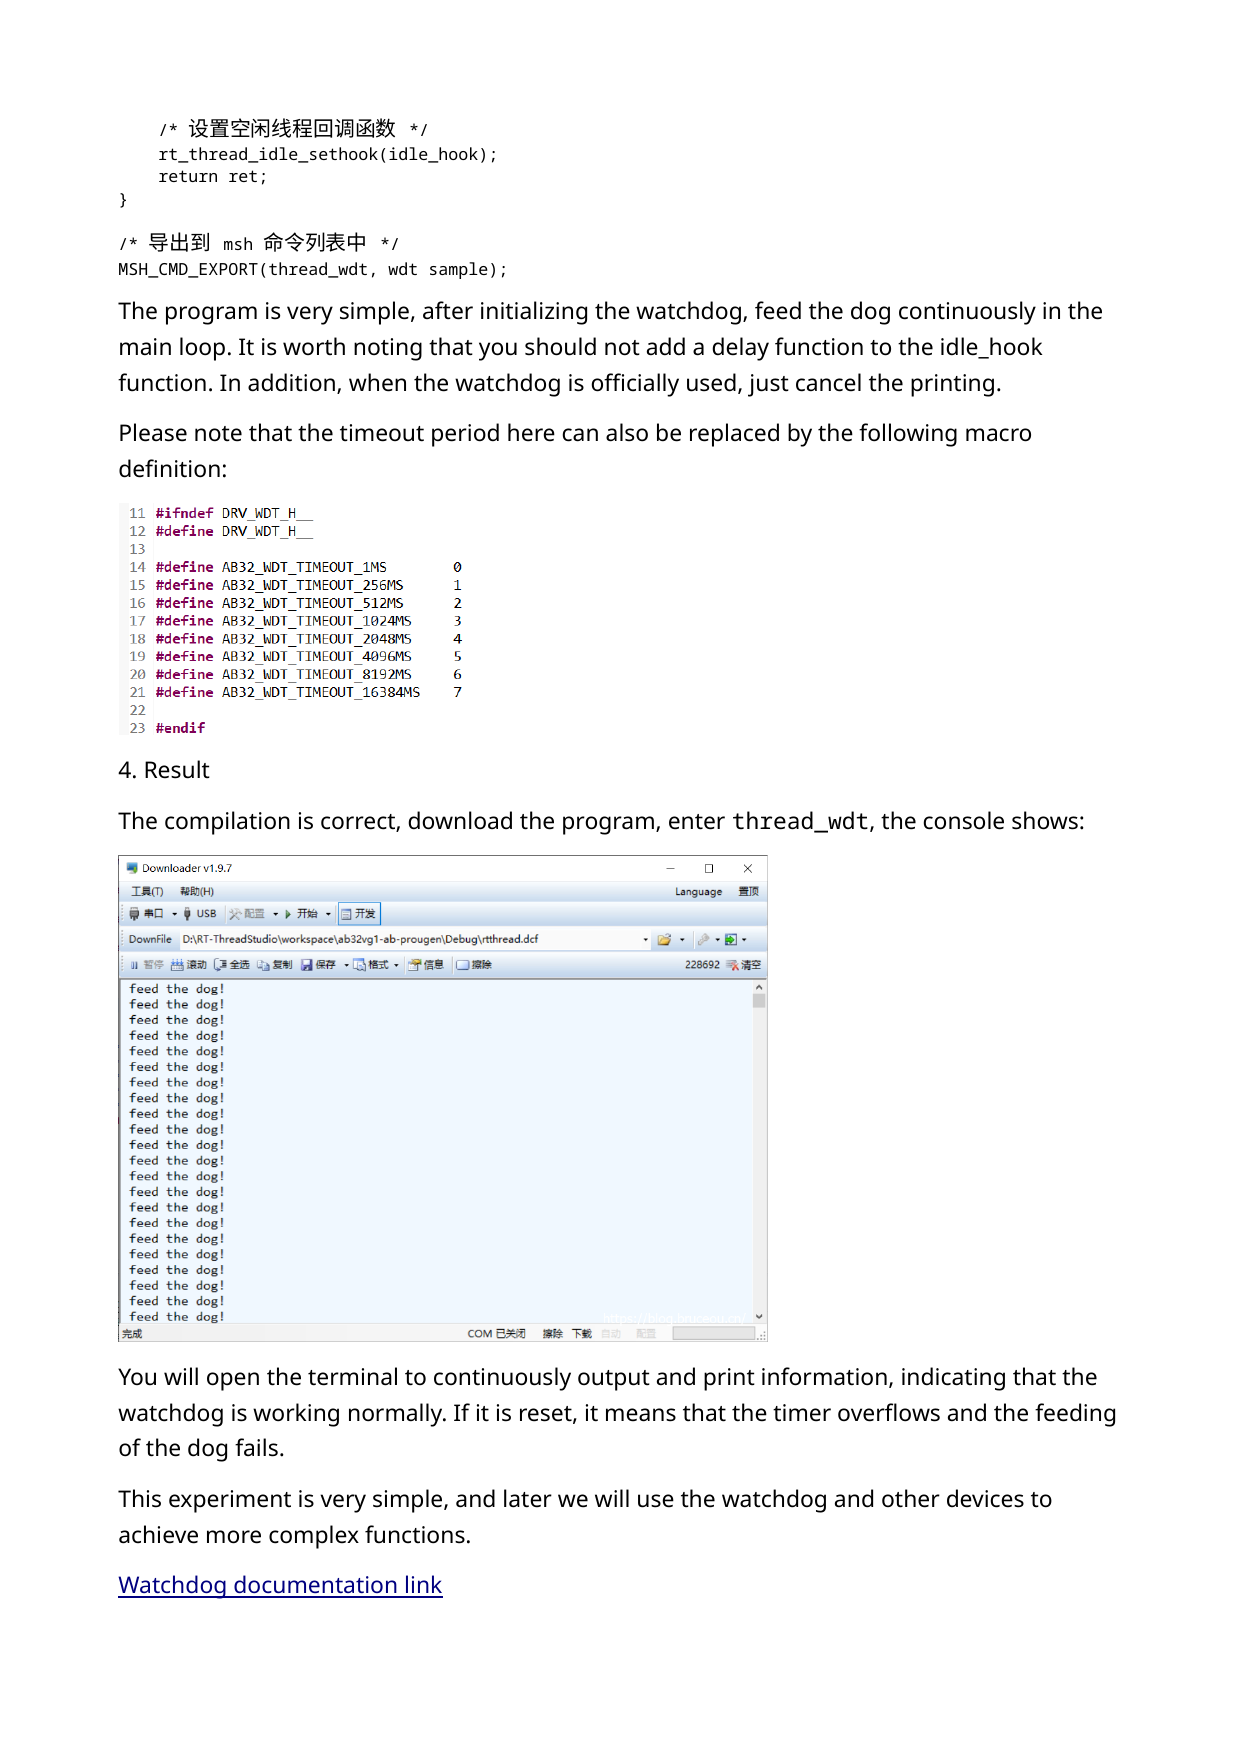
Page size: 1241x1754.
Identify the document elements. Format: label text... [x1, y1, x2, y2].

text rt_thread_idle_sethook(idle_hook); [118, 142, 1122, 165]
text } [118, 188, 1122, 210]
text Please note that the timeout period here can also be replaced by the following macro definition: [118, 417, 1122, 484]
text The compilation is correct, download the program, enter thread_wdt, the console shows: [118, 805, 1122, 836]
text The program is very simple, after initializing the watchdog, feed the dog continuously in the main loop. It is worth noting that you should not add a delay function to the idle_hook function. In addition, when the watchdog is officially used, just cancel the printing. [118, 294, 1122, 398]
picture [118, 855, 768, 1342]
text /* 导出到 msh 命令列表中 */ [118, 233, 1122, 257]
text Watchdog documentation link [118, 1569, 1122, 1601]
text This experiment is very simple, and later we will use the watchdog and other devices to achieve more complex functions. [118, 1483, 1122, 1550]
text MSH_CMD_EXPORT(thread_wdt, wdt sample); [118, 257, 1122, 280]
text 4. Result [118, 754, 1122, 785]
picture [118, 503, 768, 735]
text return ret; [118, 165, 1122, 188]
text /* 设置空闲线程回调函数 */ [118, 118, 1122, 142]
text You will open the terminal to continuously output and print information, indicating that the watchdog is working normally. If it is reset, it means that the timer overflows and the feeding of the dog fails. [118, 1361, 1122, 1464]
